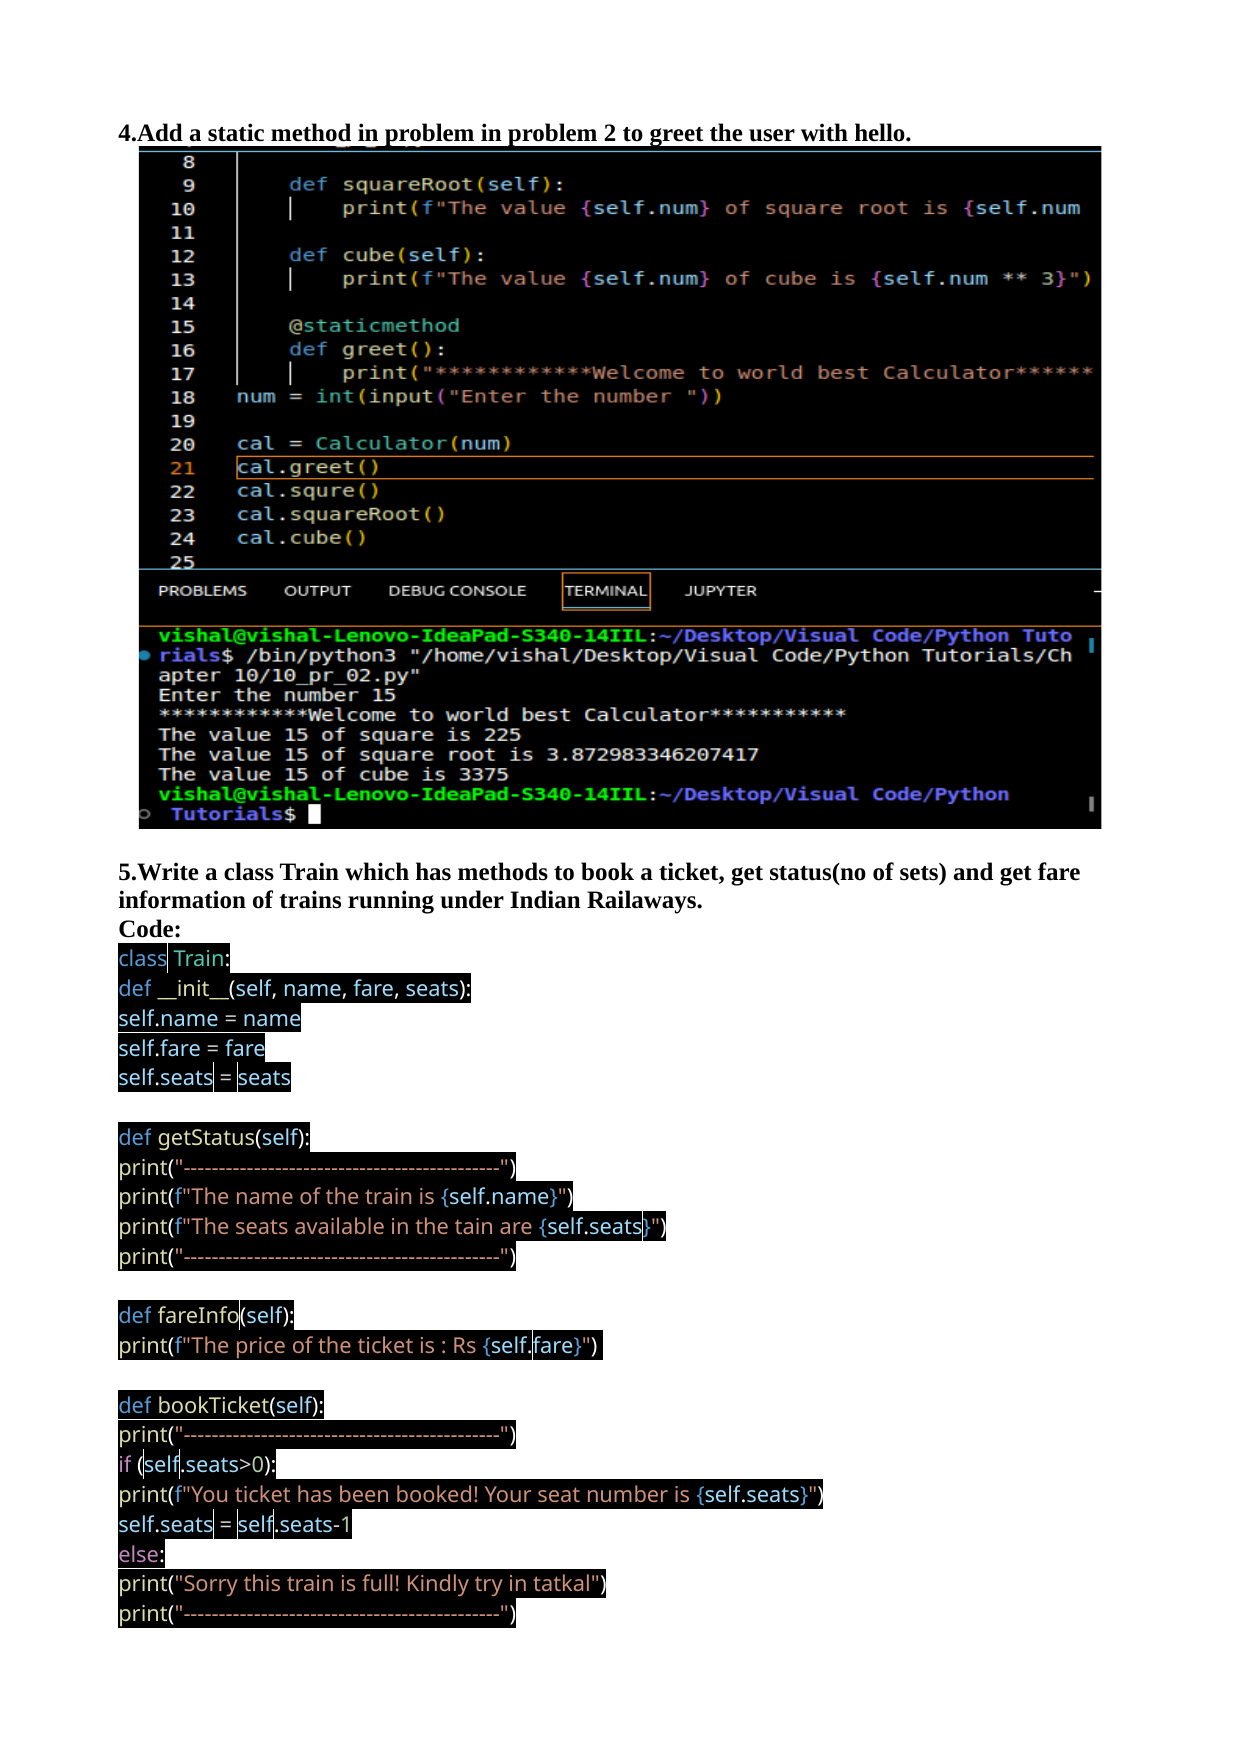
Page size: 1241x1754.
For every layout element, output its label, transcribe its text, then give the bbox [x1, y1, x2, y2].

text def __init__(self, name, fare, seats): [118, 973, 1122, 1003]
text print("---------------------------------------------") [118, 1152, 1122, 1181]
text else: [118, 1539, 1122, 1568]
text print("---------------------------------------------") [118, 1241, 1122, 1271]
text self.fare = fare [118, 1032, 1122, 1062]
text if (self.seats>0): [118, 1449, 1122, 1479]
text 5.Write a class Train which has methods to book a ticket, get status(no of sets) and get fare information of trains running under Indian Railaways. [118, 857, 1122, 914]
text 4.Add a static method in problem in problem 2 to greet the user with hello. [118, 118, 1122, 147]
text class Train: [118, 943, 1122, 973]
text print(f"You ticket has been booked! Your seat number is {self.seats}") [118, 1479, 1122, 1509]
picture [138, 146, 1102, 829]
text def bookTicket(self): [118, 1390, 1122, 1419]
text print("---------------------------------------------") [118, 1598, 1122, 1628]
text print(f"The seats available in the tain are {self.seats}") [118, 1211, 1122, 1241]
text self.seats = seats [118, 1062, 1122, 1092]
text def fareInfo(self): [118, 1300, 1122, 1330]
text print("---------------------------------------------") [118, 1419, 1122, 1449]
text print(f"The name of the train is {self.name}") [118, 1181, 1122, 1211]
text def getStatus(self): [118, 1122, 1122, 1152]
text self.name = name [118, 1003, 1122, 1032]
text Code: [118, 914, 1122, 943]
text print("Sorry this train is full! Kindly try in tatkal") [118, 1568, 1122, 1598]
text self.seats = self.seats-1 [118, 1509, 1122, 1539]
text print(f"The price of the ticket is : Rs {self.fare}") [118, 1330, 1122, 1360]
